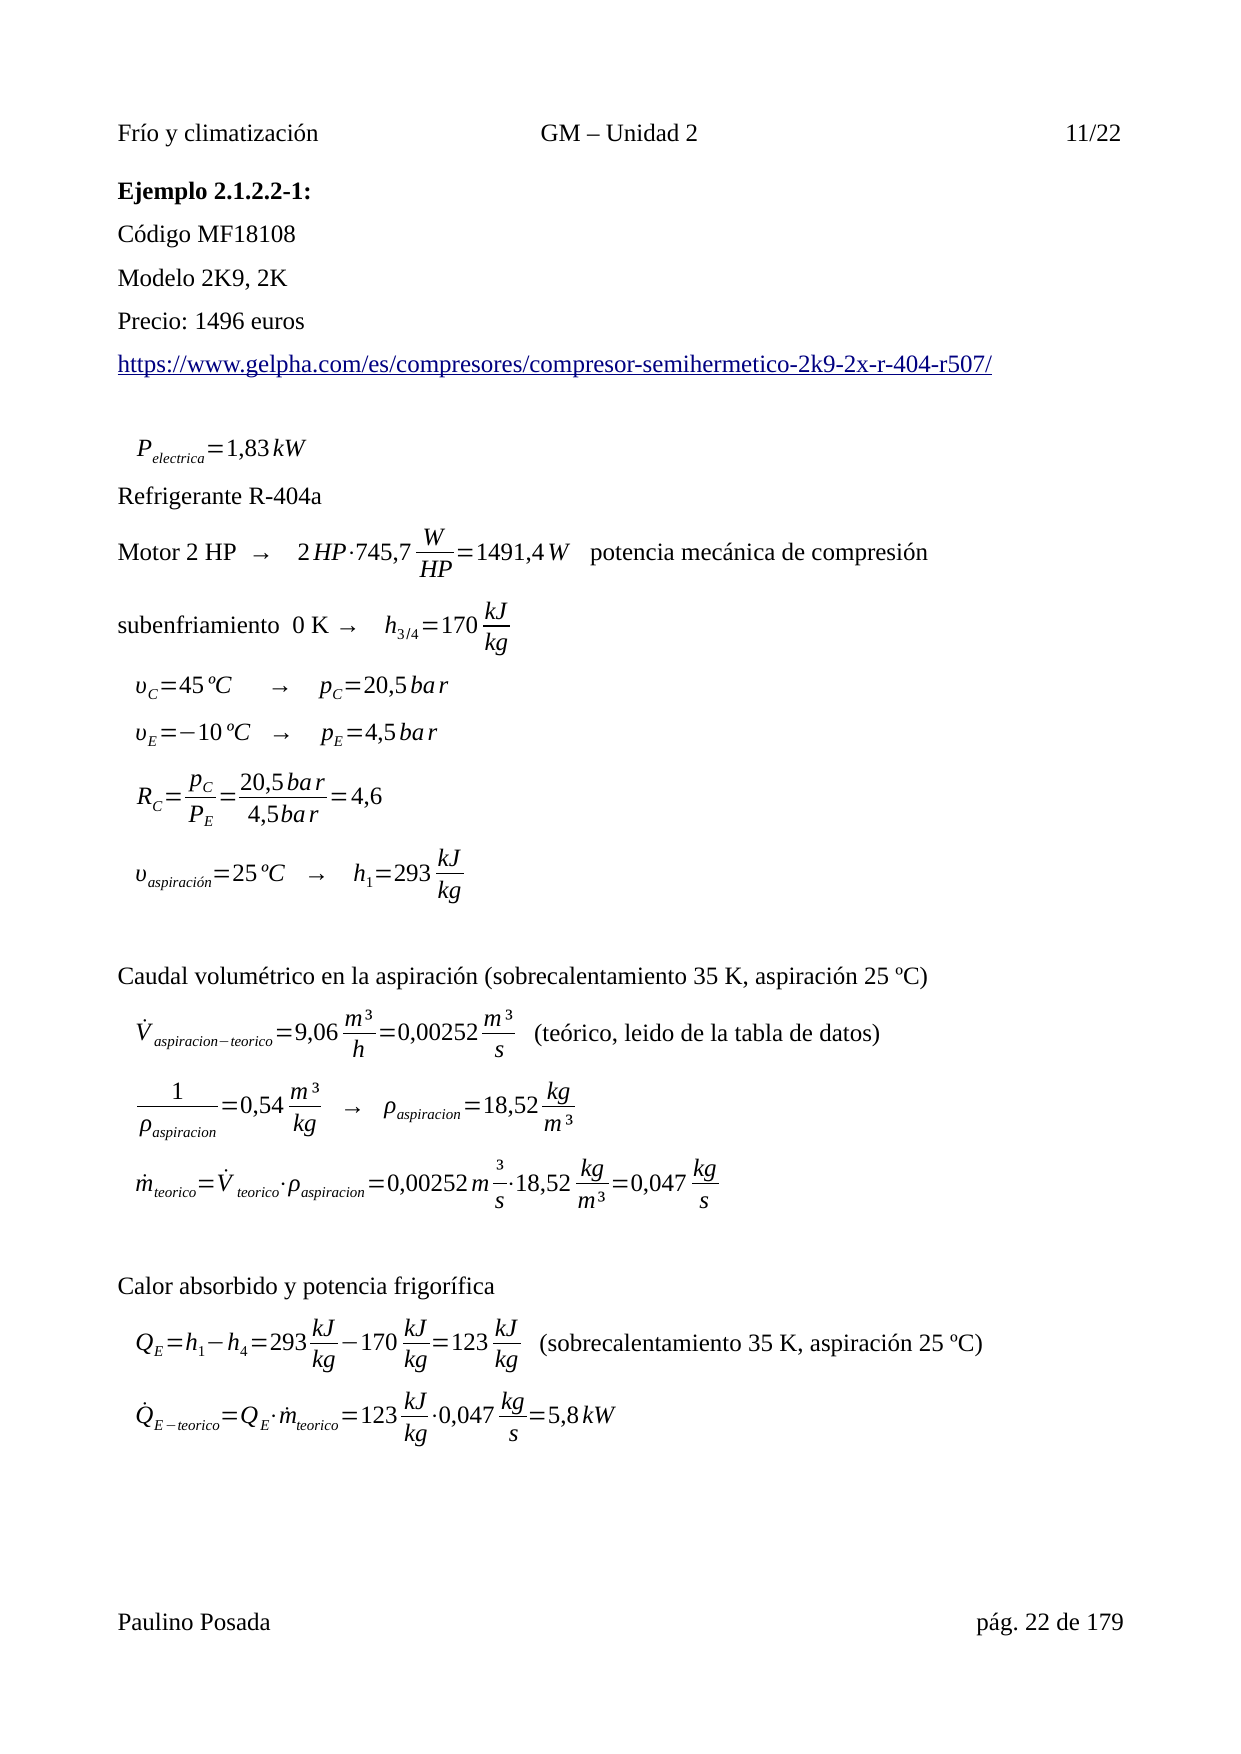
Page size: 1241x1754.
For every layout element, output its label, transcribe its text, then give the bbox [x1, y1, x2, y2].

text Ejemplo 2.1.2.2-1: [117, 176, 1123, 205]
text Modelo 2K9, 2K [117, 263, 1123, 291]
text Caudal volumétrico en la aspiración (sobrecalentamiento 35 K, aspiración 25 ºC) [117, 961, 1123, 990]
text → [117, 845, 1123, 904]
text Precio: 1496 euros [117, 306, 1123, 334]
text Motor 2 HP → potencia mecánica de compresión [117, 524, 1123, 583]
text subenfriamiento 0 K → [117, 597, 1123, 656]
text https://www.gelpha.com/es/compresores/compresor-semihermetico-2k9-2x-r-404-r507/ [117, 349, 1123, 378]
text → [117, 671, 1123, 703]
text (sobrecalentamiento 35 K, aspiración 25 ºC) [117, 1314, 1123, 1373]
text Refrigerante R-404a [117, 481, 1123, 509]
text → [117, 1078, 1123, 1141]
text Código MF18108 [117, 219, 1123, 248]
text Calor absorbido y potencia frigorífica [117, 1271, 1123, 1300]
text (teórico, leido de la tabla de datos) [117, 1004, 1123, 1063]
text → [117, 717, 1123, 750]
